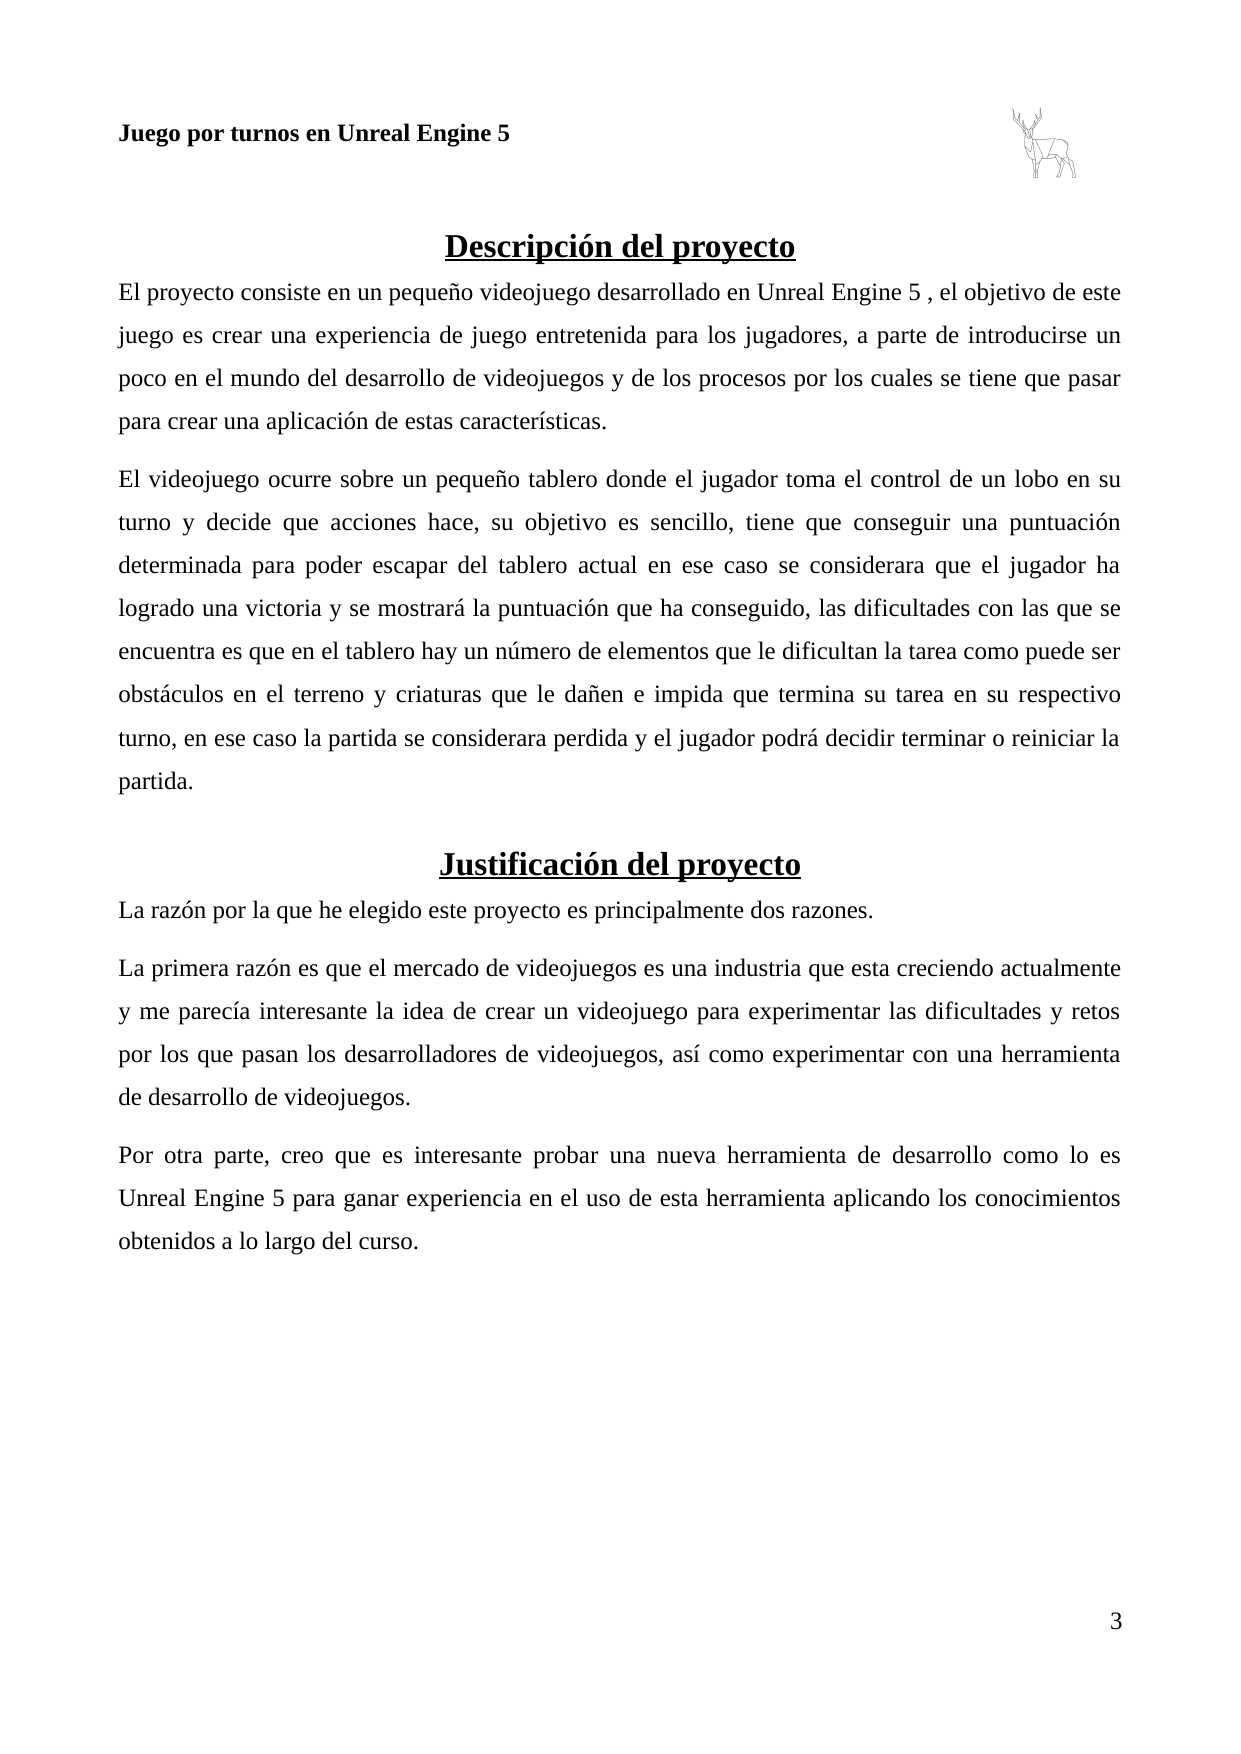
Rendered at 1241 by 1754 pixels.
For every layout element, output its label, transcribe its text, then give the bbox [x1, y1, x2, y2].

text La razón por la que he elegido este proyecto es principalmente dos razones. [118, 895, 1122, 924]
picture [1004, 98, 1091, 186]
text El proyecto consiste en un pequeño videojuego desarrollado en Unreal Engine 5 , el objetivo de este juego es crear una experiencia de juego entretenida para los jugadores, a parte de introducirse un poco en el mundo del desarrollo de videojuegos y de los procesos por los cuales se tiene que pasar para crear una aplicación de estas características. [118, 277, 1122, 435]
text El videojuego ocurre sobre un pequeño tablero donde el jugador toma el control de un lobo en su turno y decide que acciones hace, su objetivo es sencillo, tiene que conseguir una puntuación determinada para poder escapar del tablero actual en ese caso se considerara que el jugador ha logrado una victoria y se mostrará la puntuación que ha conseguido, las dificultades con las que se encuentra es que en el tablero hay un número de elementos que le dificultan la tarea como puede ser obstáculos en el terreno y criaturas que le dañen e impida que termina su tarea en su respectivo turno, en ese caso la partida se considerara perdida y el jugador podrá decidir terminar o reiniciar la partida. [118, 464, 1122, 794]
text La primera razón es que el mercado de videojuegos es una industria que esta creciendo actualmente y me parecía interesante la idea de crear un videojuego para experimentar las dificultades y retos por los que pasan los desarrolladores de videojuegos, así como experimentar con una herramienta de desarrollo de videojuegos. [118, 953, 1122, 1111]
subtitle Justificación del proyecto [118, 844, 1122, 883]
text Por otra parte, creo que es interesante probar una nueva herramienta de desarrollo como lo es Unreal Engine 5 para ganar experiencia en el uso de esta herramienta aplicando los conocimientos obtenidos a lo largo del curso. [118, 1140, 1122, 1255]
subtitle Descripción del proyecto [118, 226, 1122, 264]
